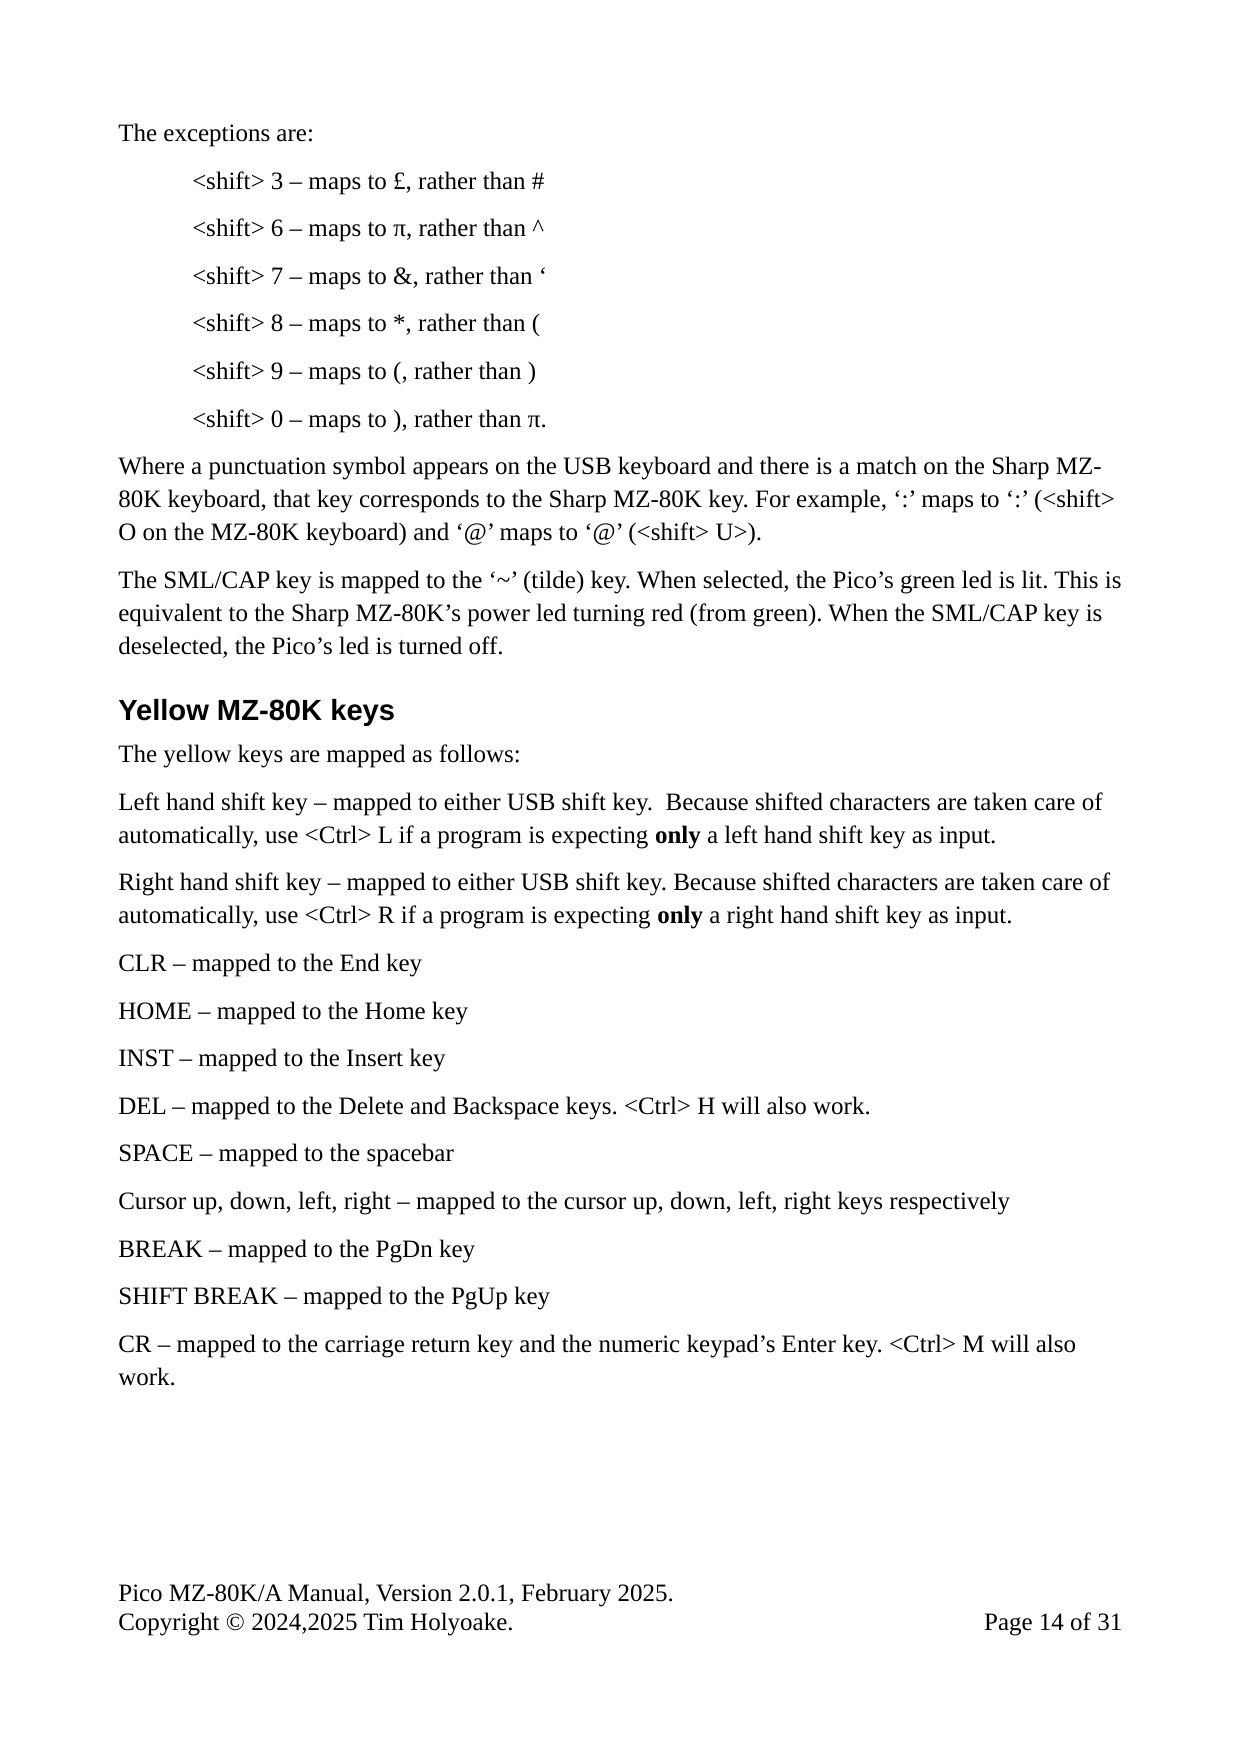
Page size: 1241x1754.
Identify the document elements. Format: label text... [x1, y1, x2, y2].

text <shift> 0 – maps to ), rather than π. [118, 404, 1122, 432]
text <shift> 8 – maps to *, rather than ( [118, 308, 1122, 337]
text <shift> 3 – maps to £, rather than # [118, 166, 1122, 194]
text BREAK – mapped to the PgDn key [118, 1234, 1122, 1262]
text Where a punctuation symbol appears on the USB keyboard and there is a match on the Sharp MZ-80K keyboard, that key corresponds to the Sharp MZ-80K key. For example, ‘:’ maps to ‘:’ (<shift> O on the MZ-80K keyboard) and ‘@’ maps to ‘@’ (<shift> U>). [118, 451, 1122, 546]
text The SML/CAP key is mapped to the ‘~’ (tilde) key. When selected, the Pico’s green led is lit. This is equivalent to the Sharp MZ-80K’s power led turning red (from green). When the SML/CAP key is deselected, the Pico’s led is turned off. [118, 565, 1122, 660]
text Left hand shift key – mapped to either USB shift key. Because shifted characters are taken care of automatically, use <Ctrl> L if a program is expecting only a left hand shift key as input. [118, 787, 1122, 849]
text CLR – mapped to the End key [118, 948, 1122, 977]
text The exceptions are: [118, 118, 1122, 147]
text <shift> 7 – maps to &, rather than ‘ [118, 261, 1122, 290]
text Cursor up, down, left, right – mapped to the cursor up, down, left, right keys respectively [118, 1186, 1122, 1215]
text HOME – mapped to the Home key [118, 996, 1122, 1024]
text INST – mapped to the Insert key [118, 1043, 1122, 1072]
text <shift> 6 – maps to π, rather than ^ [118, 213, 1122, 242]
text DEL – mapped to the Delete and Backspace keys. <Ctrl> H will also work. [118, 1091, 1122, 1120]
text <shift> 9 – maps to (, rather than ) [118, 356, 1122, 385]
text SHIFT BREAK – mapped to the PgUp key [118, 1281, 1122, 1310]
text CR – mapped to the carriage return key and the numeric keypad’s Enter key. <Ctrl> M will also work. [118, 1329, 1122, 1391]
text The yellow keys are mapped as follows: [118, 739, 1122, 768]
subtitle Yellow MZ-80K keys [118, 693, 1122, 727]
text SPACE – mapped to the spacebar [118, 1138, 1122, 1167]
text Right hand shift key – mapped to either USB shift key. Because shifted characters are taken care of automatically, use <Ctrl> R if a program is expecting only a right hand shift key as input. [118, 867, 1122, 929]
